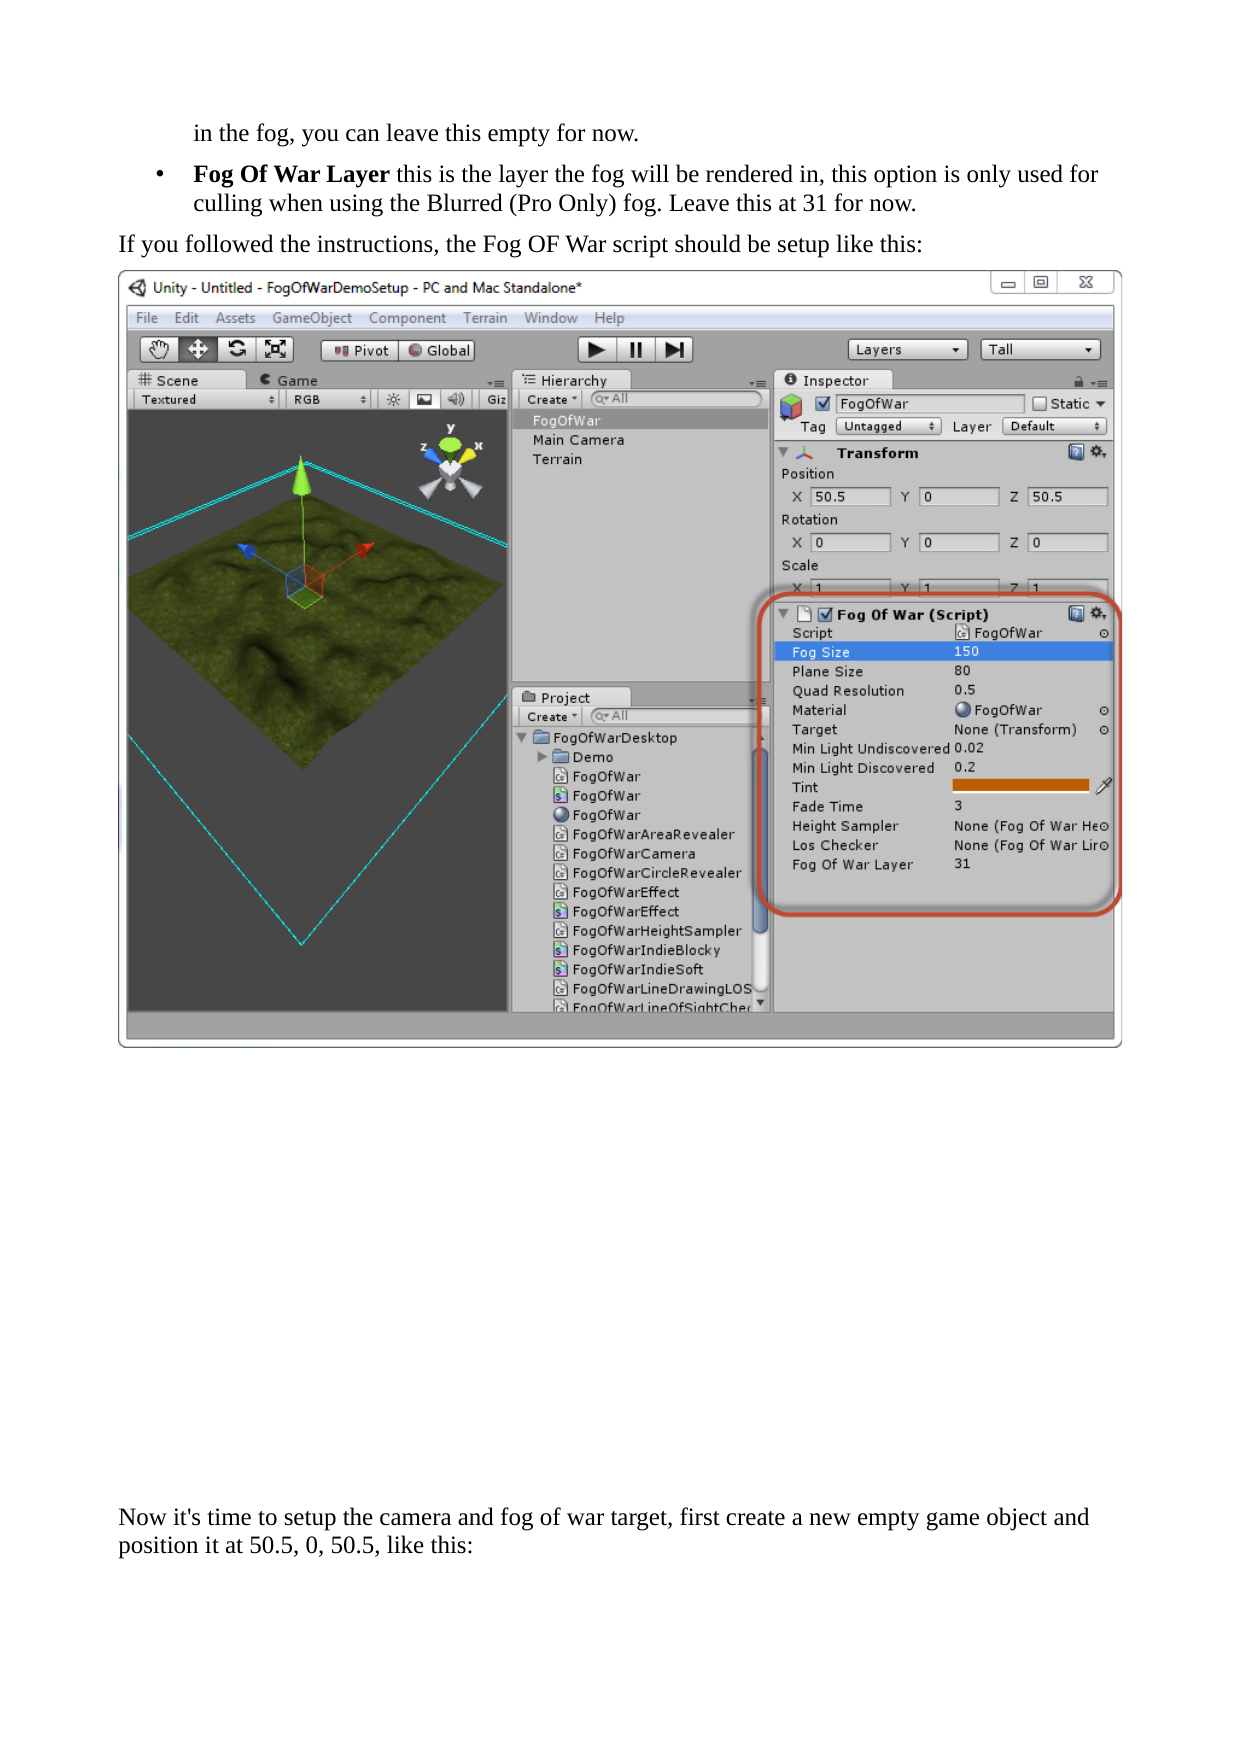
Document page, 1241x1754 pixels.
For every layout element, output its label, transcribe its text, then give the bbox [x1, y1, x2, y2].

text If you followed the instructions, the Fog OF War script should be setup like this: [118, 229, 1122, 258]
picture [118, 270, 1123, 1048]
list Fog Of War Layer this is the layer the fog will be rendered in, this option is only used for culling when using the Blurred (Pro Only) fog. Leave this at 31 for now. [156, 159, 1122, 217]
list in the fog, you can leave this empty for now. [156, 118, 1122, 147]
text Now it's time to setup the camera and fog of war target, first create a new empty game object and position it at 50.5, 0, 50.5, like this: [118, 1502, 1122, 1559]
